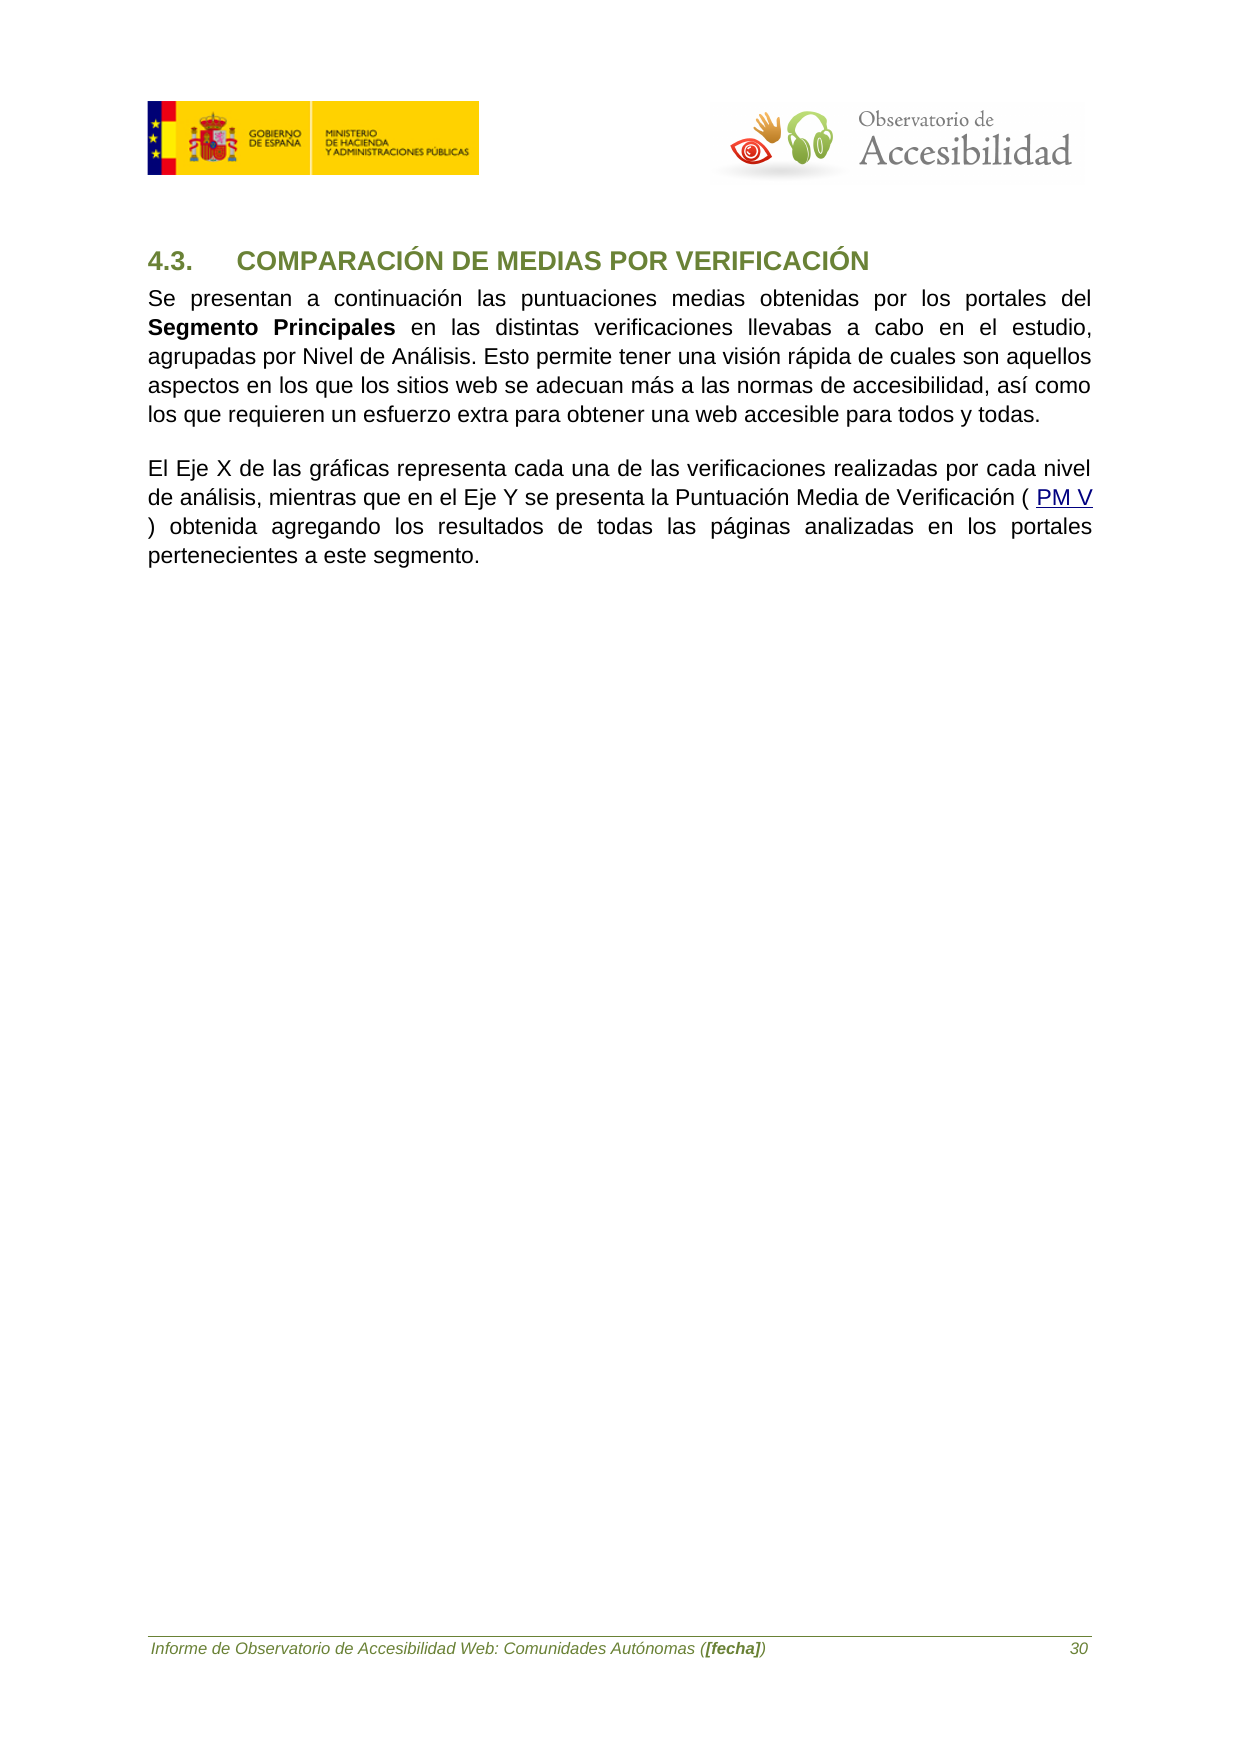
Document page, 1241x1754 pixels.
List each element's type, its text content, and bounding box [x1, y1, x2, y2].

subtitle Comparación de medias por verificación [148, 245, 1092, 276]
picture [147, 101, 479, 175]
text El Eje X de las gráficas representa cada una de las verificaciones realizadas por cada nivel de análisis, mientras que en el Eje Y se presenta la Puntuación Media de Verificación ( PM V ) obtenida agregando los resultados de todas las páginas analizadas en los portales pertenecientes a este segmento. [148, 455, 1092, 568]
text Se presentan a continuación las puntuaciones medias obtenidas por los portales del Segmento Principales en las distintas verificaciones llevabas a cabo en el estudio, agrupadas por Nivel de Análisis. Esto permite tener una visión rápida de cuales son aquellos aspectos en los que los sitios web se adecuan más a las normas de accesibilidad, así como los que requieren un esfuerzo extra para obtener una web accesible para todos y todas. [148, 285, 1092, 427]
picture [710, 102, 1086, 185]
